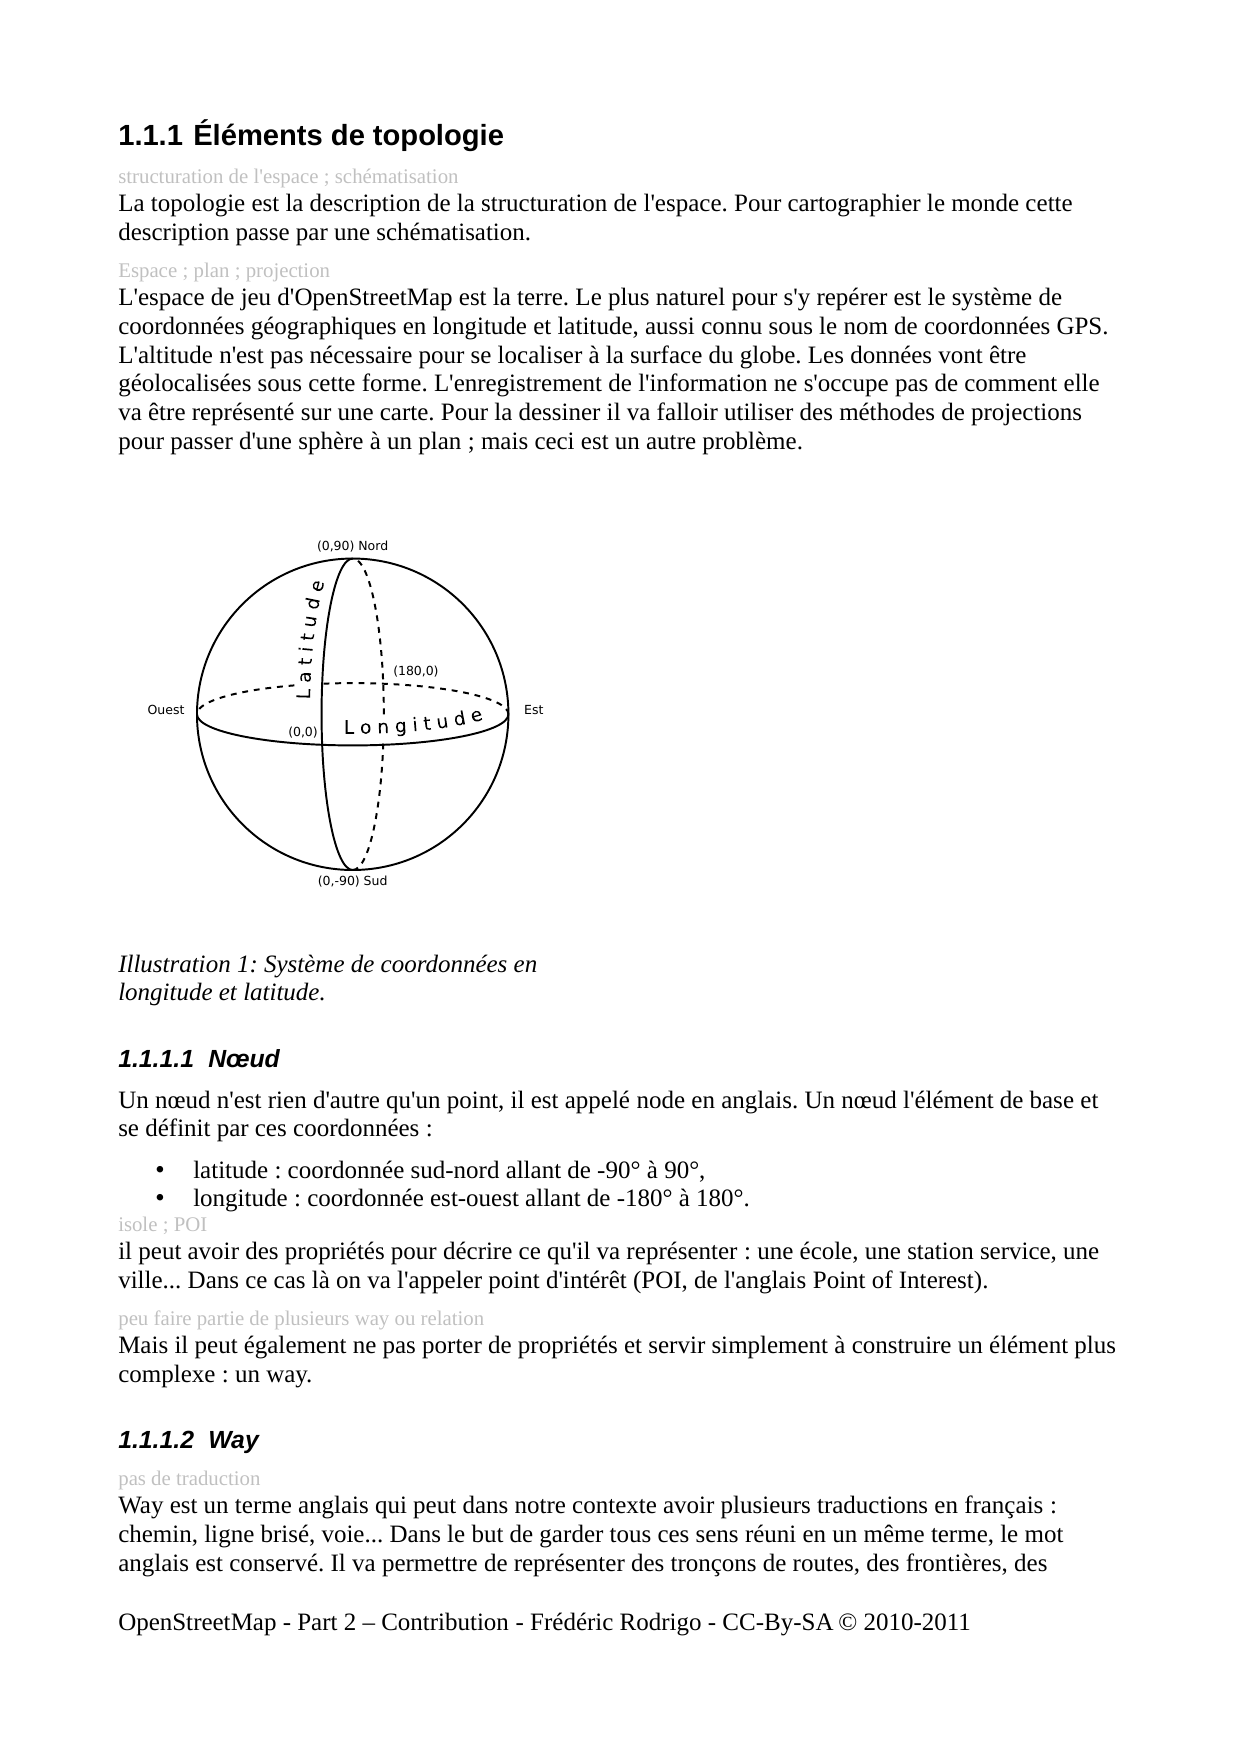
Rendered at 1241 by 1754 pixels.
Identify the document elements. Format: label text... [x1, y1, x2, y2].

text Espace ; plan ; projection [118, 258, 1122, 282]
text structuration de l'espace ; schématisation [118, 164, 1122, 188]
text Way est un terme anglais qui peut dans notre contexte avoir plusieurs traductions en français : chemin, ligne brisé, voie... Dans le but de garder tous ces sens réuni en un même terme, le mot anglais est conservé. Il va permettre de représenter des tronçons de routes, des frontières, des [118, 1490, 1122, 1577]
text Illustration 1: Système de coordonnées en longitude et latitude. [118, 480, 587, 1006]
text L'espace de jeu d'OpenStreetMap est la terre. Le plus naturel pour s'y repérer est le système de coordonnées géographiques en longitude et latitude, aussi connu sous le nom de coordonnées GPS. L'altitude n'est pas nécessaire pour se localiser à la surface du globe. Les données vont être géolocalisées sous cette forme. L'enregistrement de l'information ne s'occupe pas de comment elle va être représenté sur une carte. Pour la dessiner il va falloir utiliser des méthodes de projections pour passer d'une sphère à un plan ; mais ceci est un autre problème. [118, 282, 1122, 455]
text La topologie est la description de la structuration de l'espace. Pour cartographier le monde cette description passe par une schématisation. [118, 188, 1122, 246]
text Mais il peut également ne pas porter de propriétés et servir simplement à construire un élément plus complexe : un way. [118, 1330, 1122, 1388]
text Un nœud n'est rien d'autre qu'un point, il est appelé node en anglais. Un nœud l'élément de base et se définit par ces coordonnées : [118, 1085, 1122, 1142]
text isole ; POI [118, 1212, 1122, 1236]
list latitude : coordonnée sud-nord allant de -90° à 90°, [156, 1155, 1122, 1183]
text pas de traduction [118, 1466, 1122, 1490]
subtitle Nœud [118, 1044, 1122, 1072]
text peu faire partie de plusieurs way ou relation [118, 1306, 1122, 1330]
subtitle Way [118, 1425, 1122, 1454]
list longitude : coordonnée est-ouest allant de -180° à 180°. [156, 1183, 1122, 1212]
subtitle Éléments de topologie [118, 118, 1122, 152]
text il peut avoir des propriétés pour décrire ce qu'il va représenter : une école, une station service, une ville... Dans ce cas là on va l'appeler point d'intérêt (POI, de l'anglais Point of Interest). [118, 1236, 1122, 1294]
